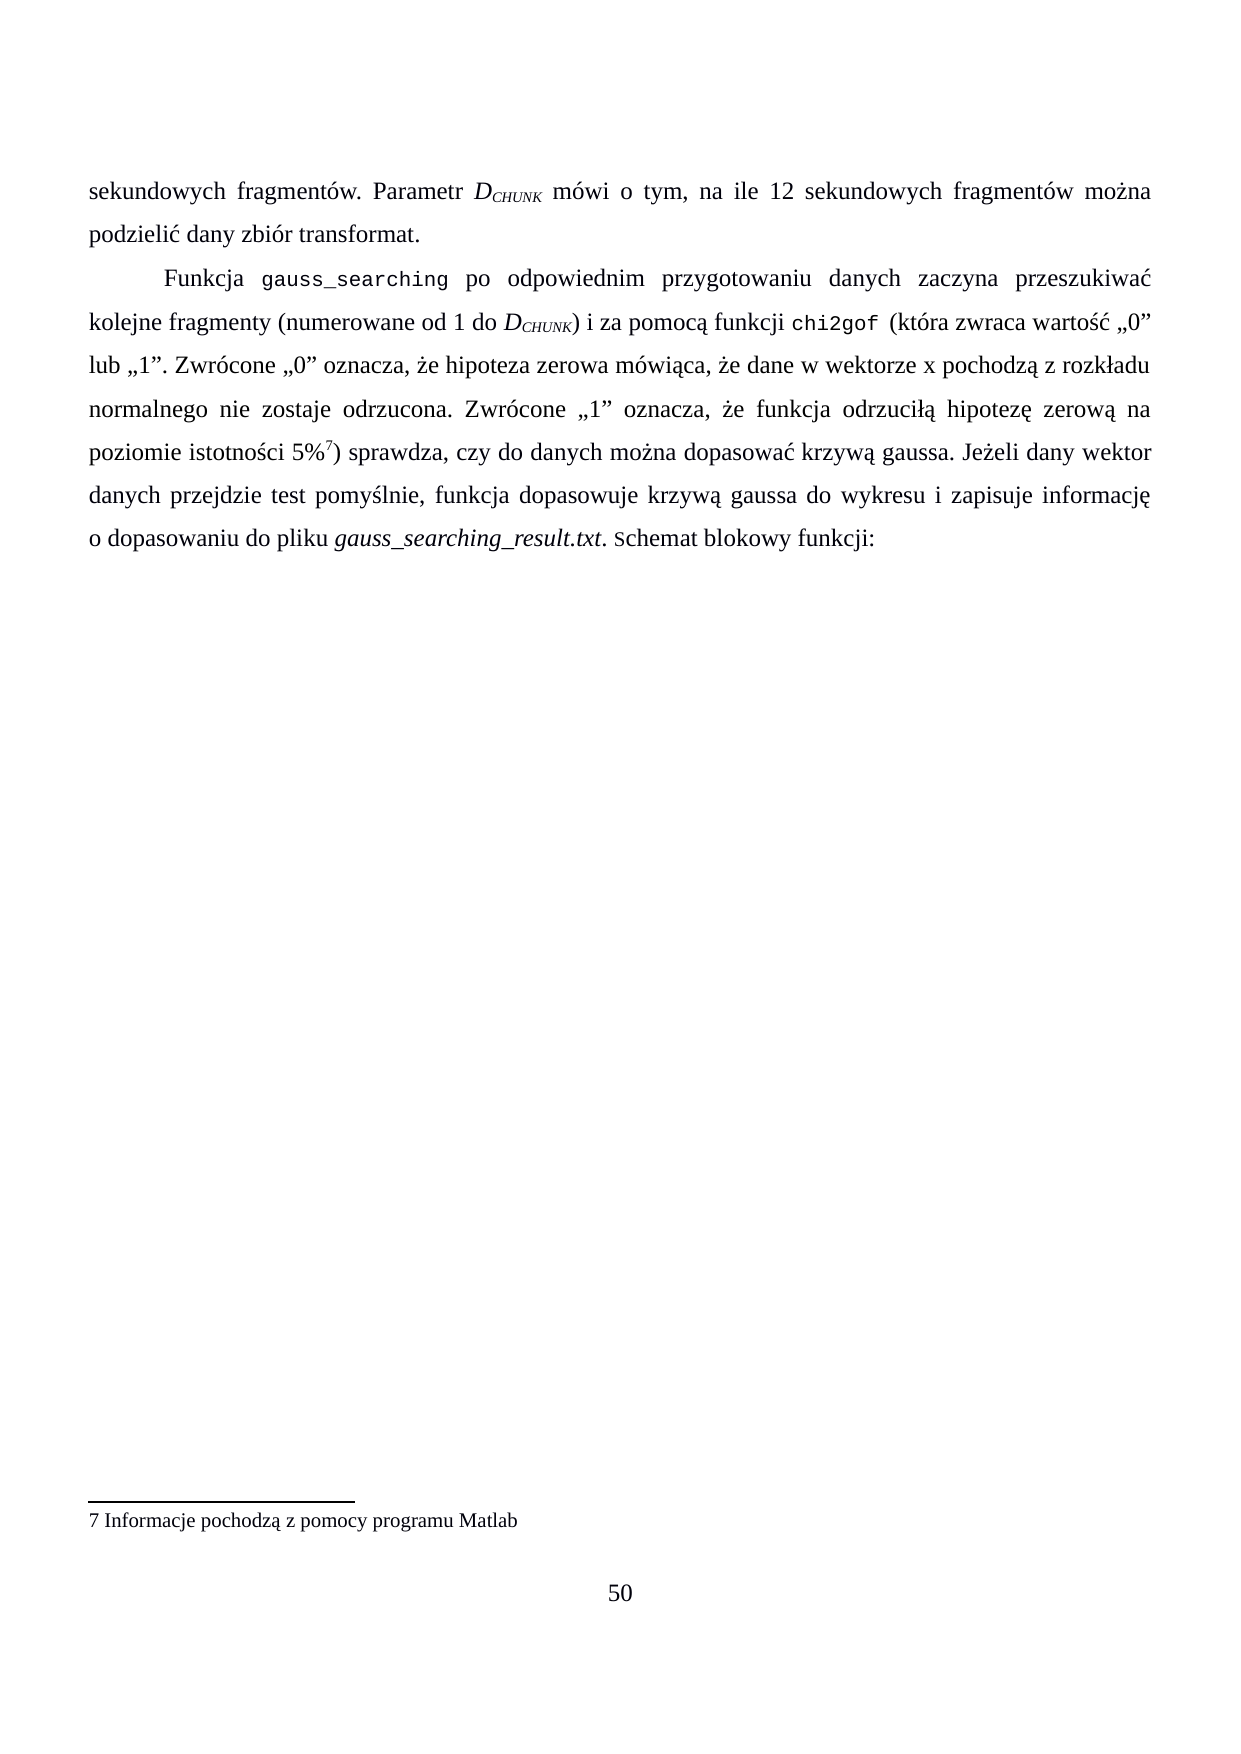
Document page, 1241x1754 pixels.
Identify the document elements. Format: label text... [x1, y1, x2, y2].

text Informacje pochodzą z pomocy programu Matlab [88, 1508, 1152, 1532]
text Funkcja gauss_searching po odpowiednim przygotowaniu danych zaczyna przeszukiwać kolejne fragmenty (numerowane od 1 do DCHUNK) i za pomocą funkcji chi2gof (która zwraca wartość „0” lub „1”. Zwrócone „0” oznacza, że hipoteza zerowa mówiąca, że dane w wektorze x pochodzą z rozkładu normalnego nie zostaje odrzucona. Zwrócone „1” oznacza, że funkcja odrzuciłą hipotezę zerową na poziomie istotności 5%) sprawdza, czy do danych można dopasować krzywą gaussa. Jeżeli dany wektor danych przejdzie test pomyślnie, funkcja dopasowuje krzywą gaussa do wykresu i zapisuje informację o dopasowaniu do pliku gauss_searching_result.txt. Schemat blokowy funkcji: [88, 263, 1152, 552]
text sekundowych fragmentów. Parametr DCHUNK mówi o tym, na ile 12 sekundowych fragmentów można podzielić dany zbiór transformat. [88, 176, 1152, 248]
